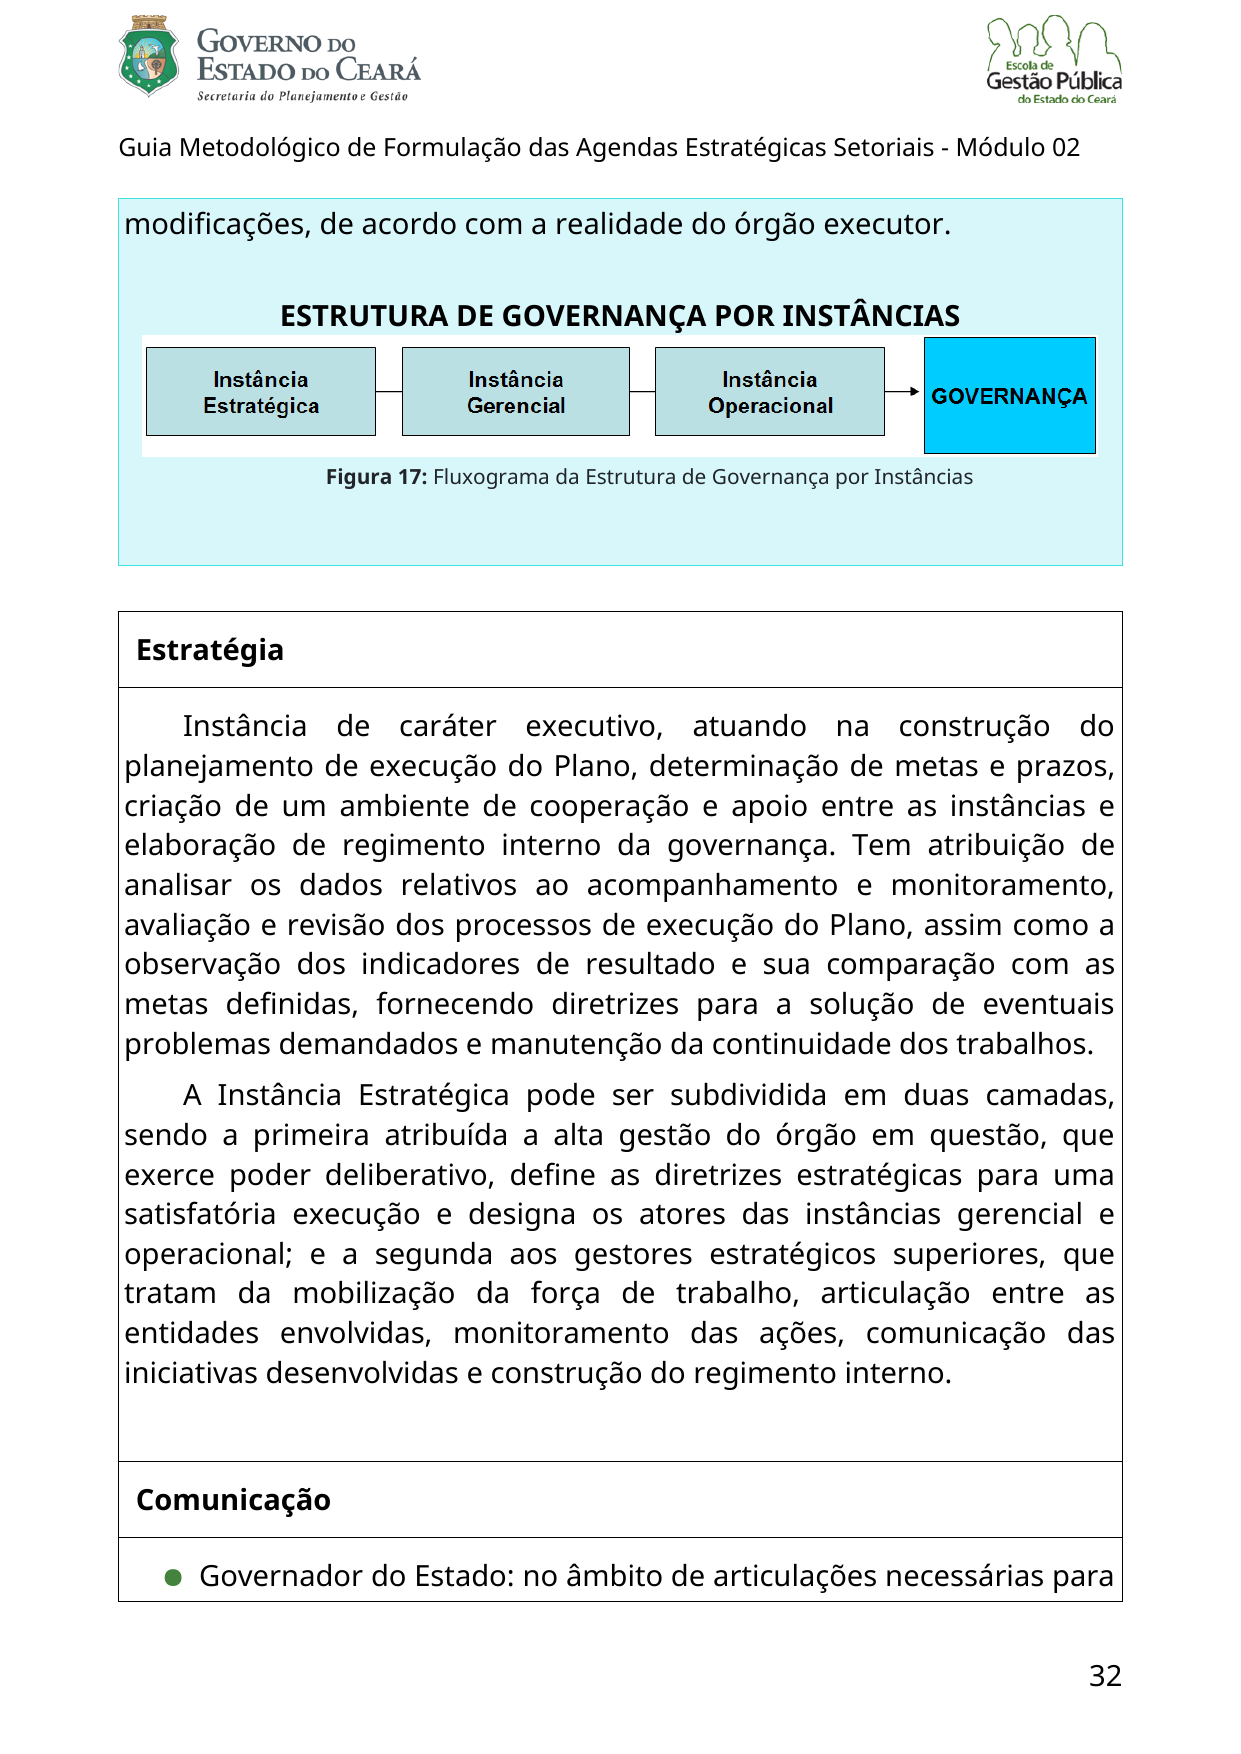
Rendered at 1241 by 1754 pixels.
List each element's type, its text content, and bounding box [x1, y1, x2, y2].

table_cell Instância de caráter executivo, atuando na construção do planejamento de execução do Plano, determinação de metas e prazos, criação de um ambiente de cooperação e apoio entre as instâncias e elaboração de regimento interno da governança. Tem atribuição de analisar os dados relativos ao acompanhamento e monitoramento, avaliação e revisão dos processos de execução do Plano, assim como a observação dos indicadores de resultado e sua comparação com as metas definidas, fornecendo diretrizes para a solução de eventuais problemas demandados e manutenção da continuidade dos trabalhos. A Instância Estratégica pode ser subdividida em duas camadas, sendo a primeira atribuída a alta gestão do órgão em questão, que exerce poder deliberativo, define as diretrizes estratégicas para uma satisfatória execução e designa os atores das instâncias gerencial e operacional; e a segunda aos gestores estratégicos superiores, que tratam da mobilização da força de trabalho, articulação entre as entidades envolvidas, monitoramento das ações, comunicação das iniciativas desenvolvidas e construção do regimento interno. [119, 688, 1122, 1461]
table_cell modificações, de acordo com a realidade do órgão executor. ESTRUTURA DE GOVERNANÇA POR INSTÂNCIAS Figura 17: Fluxograma da Estrutura de Governança por Instâncias [119, 199, 1122, 565]
table_header Estratégia [119, 612, 1122, 687]
picture [142, 335, 1099, 457]
picture [118, 15, 1122, 103]
table_cell Comunicação [119, 1462, 1122, 1537]
table_cell Governador do Estado: no âmbito de articulações necessárias para [119, 1538, 1122, 1601]
